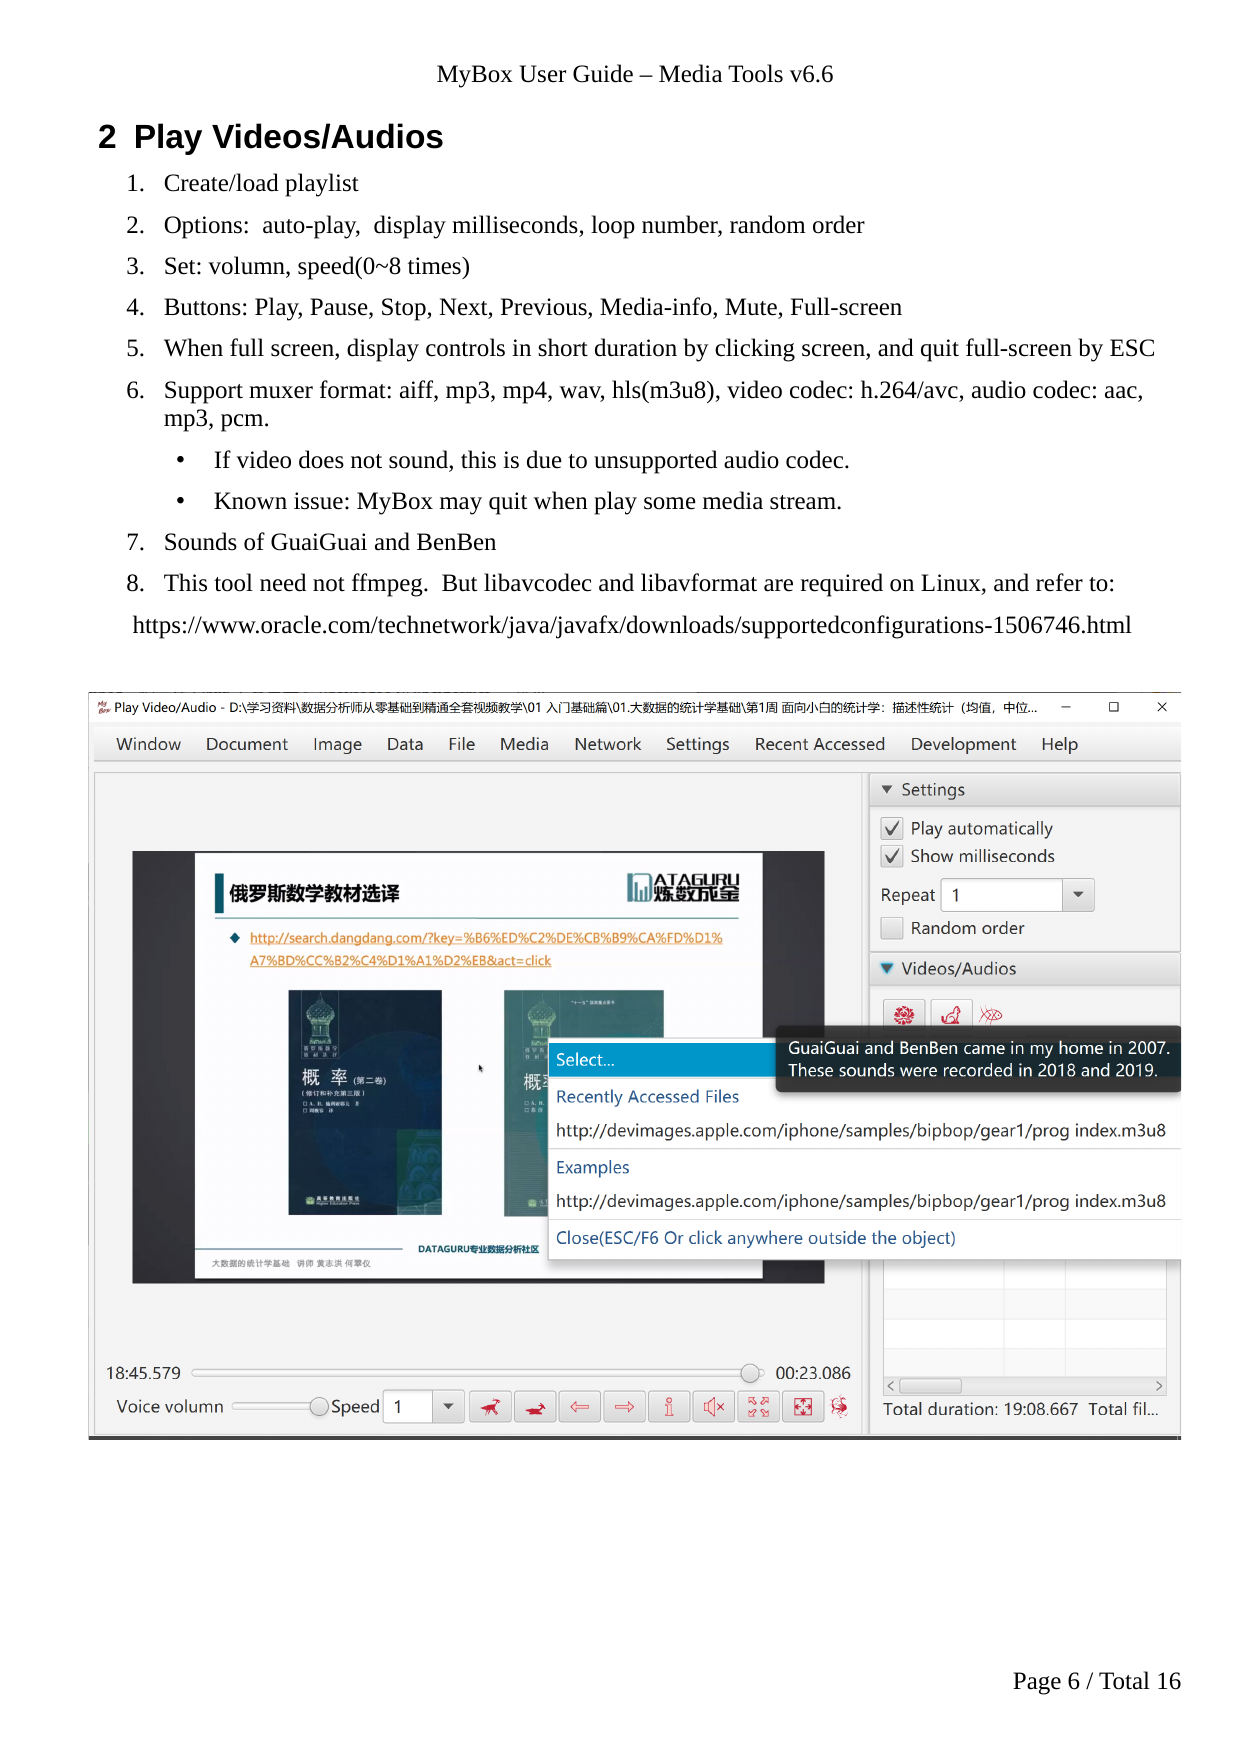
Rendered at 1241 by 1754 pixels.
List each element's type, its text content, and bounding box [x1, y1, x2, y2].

list If video does not sound, this is due to unsupported audio codec. [176, 445, 1181, 473]
list Set: volumn, speed(0~8 times) [126, 251, 1181, 280]
list Support muxer format: aiff, mp3, mp4, wav, hls(m3u8), video codec: h.264/avc, audio codec: aac, mp3, pcm. [126, 375, 1181, 432]
list Sounds of GuaiGuai and BenBen [126, 527, 1181, 556]
list Create/load playlist [126, 168, 1181, 197]
list Known issue: MyBox may quit when play some media stream. [176, 486, 1181, 515]
picture [88, 692, 1182, 1440]
list When full screen, display controls in short duration by clicking screen, and quit full-screen by ESC [126, 333, 1181, 362]
subtitle Play Videos/Audios [88, 117, 1181, 156]
list Options: auto-play, display milliseconds, loop number, random order [126, 210, 1181, 238]
list Buttons: Play, Pause, Stop, Next, Previous, Media-info, Mute, Full-screen [126, 292, 1181, 321]
text https://www.oracle.com/technetwork/java/javafx/downloads/supportedconfigurations-1506746.html [88, 610, 1181, 638]
list This tool need not ffmpeg. But libavcodec and libavformat are required on Linux, and refer to: [126, 568, 1181, 597]
